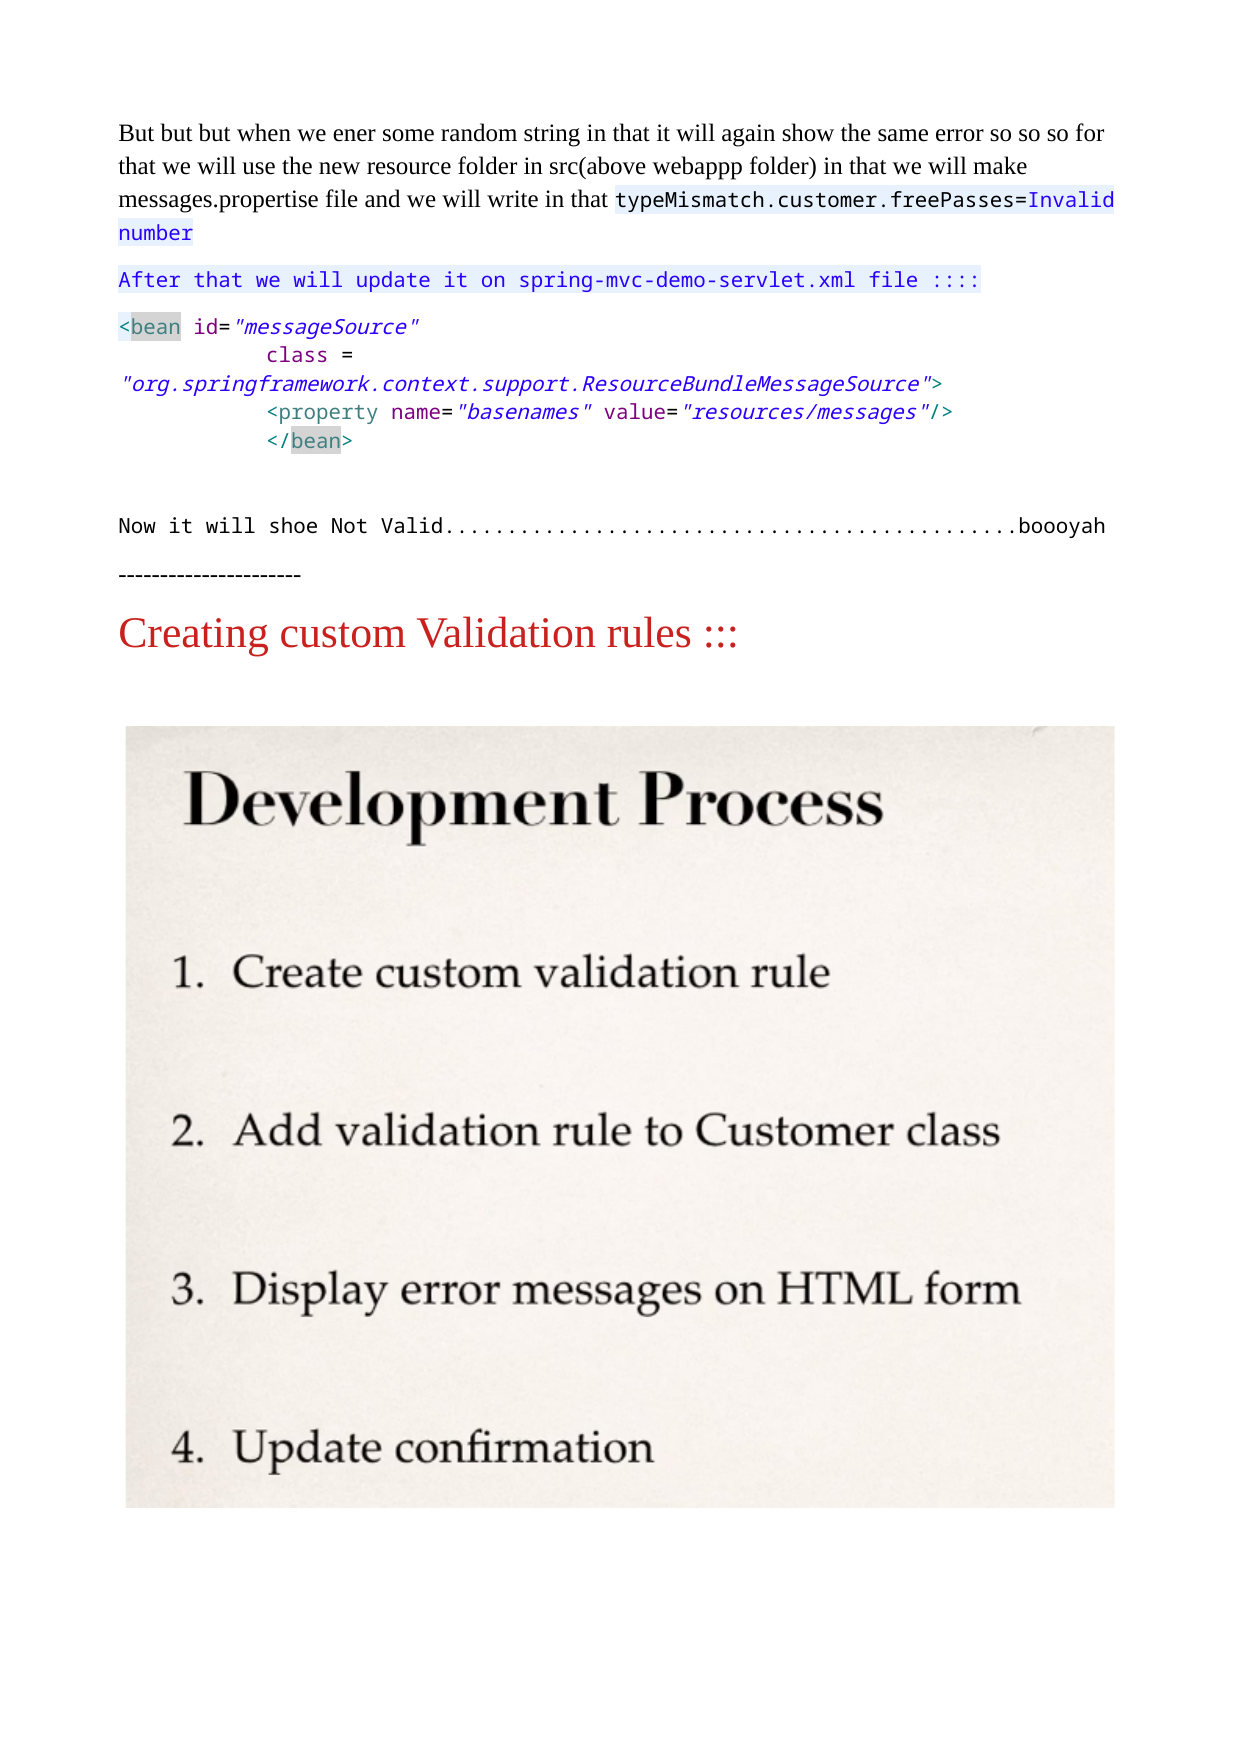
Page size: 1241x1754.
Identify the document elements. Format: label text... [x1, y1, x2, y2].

text </bean> [118, 426, 1122, 454]
text ---------------------- [118, 559, 1122, 587]
text After that we will update it on spring-mvc-demo-servlet.xml file :::: [118, 265, 1122, 293]
text <property name="basenames" value="resources/messages"/> [118, 397, 1122, 426]
text <bean id="messageSource" [118, 312, 1122, 341]
text Now it will shoe Not Valid..............................................boooyah [118, 512, 1122, 540]
picture [125, 726, 1115, 1508]
text Creating custom Validation rules ::: [118, 606, 1122, 657]
text class = "org.springframework.context.support.ResourceBundleMessageSource"> [118, 341, 1122, 397]
text But but but when we ener some random string in that it will again show the same error so so so for that we will use the new resource folder in src(above webappp folder) in that we will make messages.propertise file and we will write in that typeMismatch.customer.freePasses=Invalid number [118, 118, 1122, 246]
